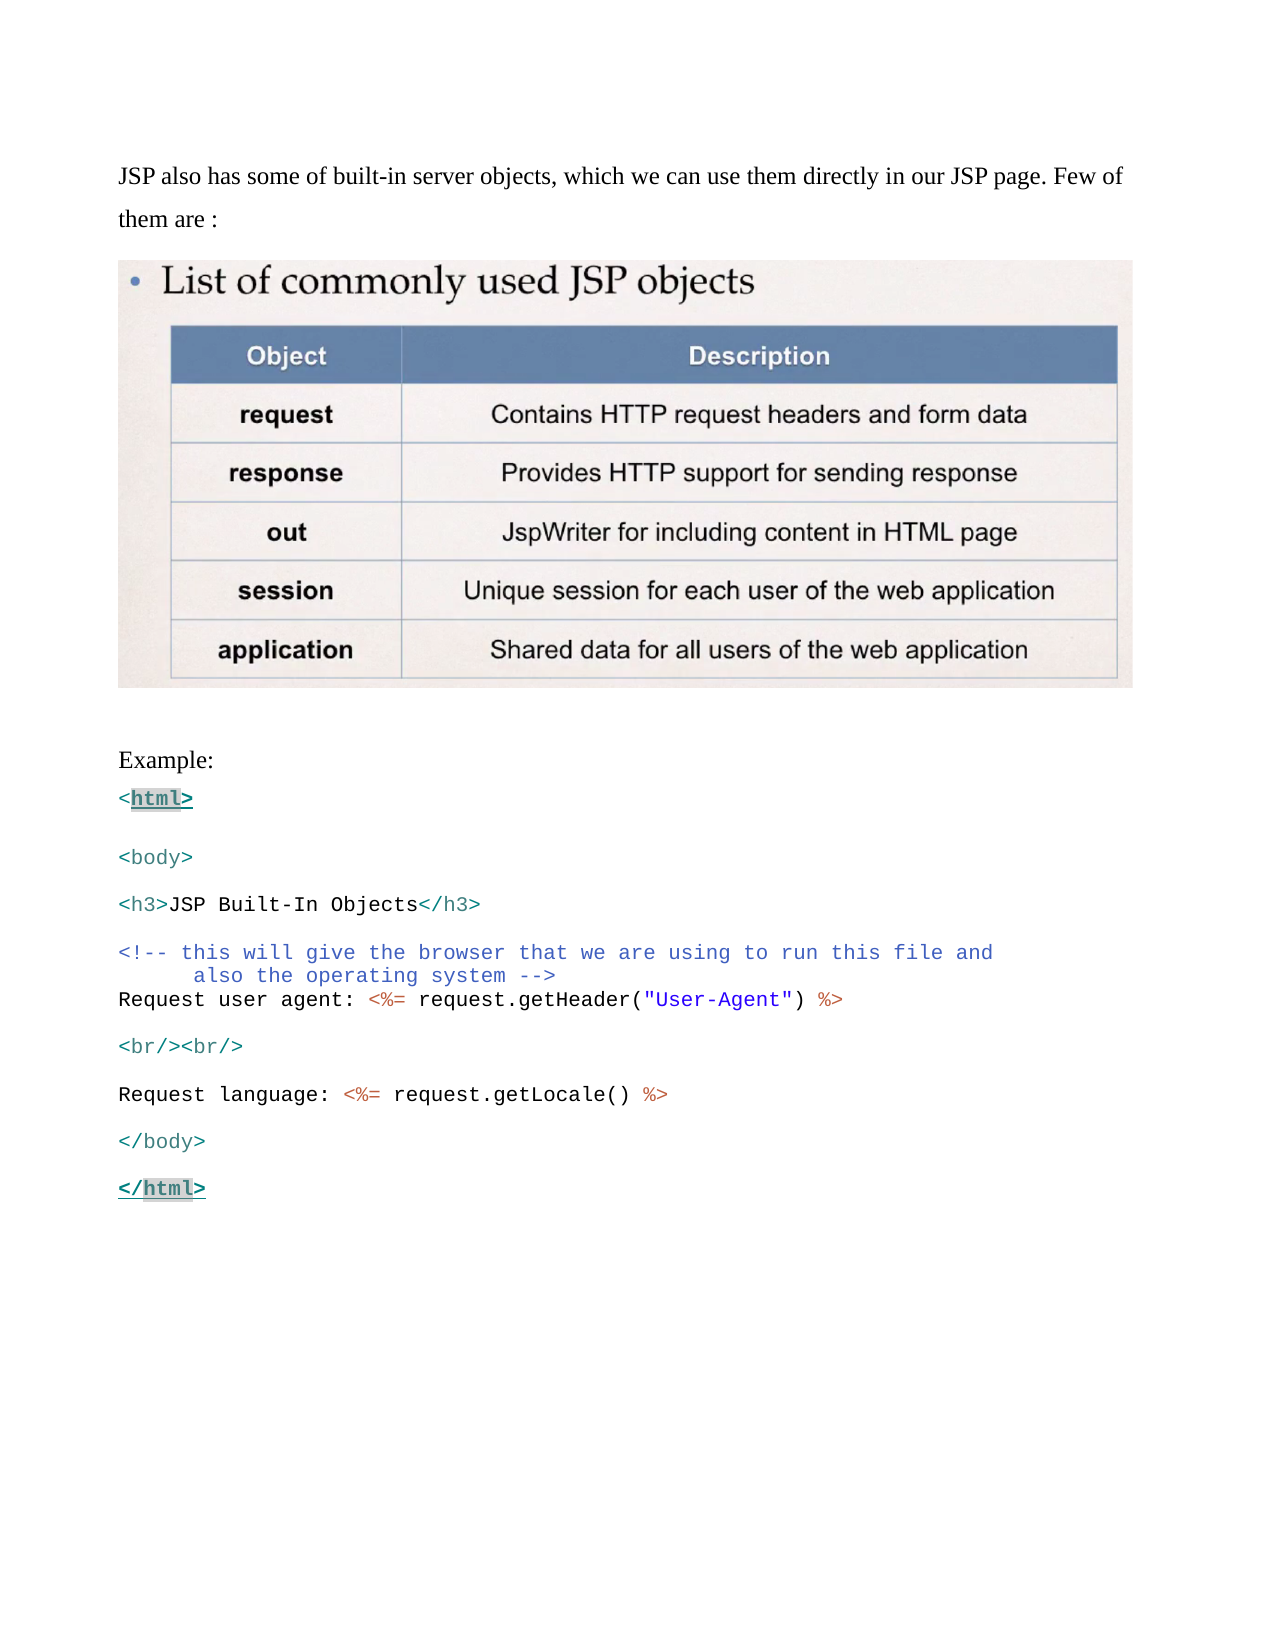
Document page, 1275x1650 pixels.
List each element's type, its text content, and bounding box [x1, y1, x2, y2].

text JSP also has some of built-in server objects, which we can use them directly in our JSP page. Few of them are : [118, 161, 1157, 233]
text <!-- this will give the browser that we are using to run this file and [118, 942, 1157, 965]
text also the operating system --> [118, 965, 1157, 989]
text <h3>JSP Built-In Objects</h3> [118, 894, 1157, 918]
text <br/><br/> [118, 1036, 1157, 1060]
text Request language: <%= request.getLocale() %> [118, 1083, 1157, 1107]
text <html> [118, 788, 1157, 812]
picture [118, 260, 1133, 688]
text Example: [118, 745, 1157, 774]
text <body> [118, 847, 1157, 871]
text Request user agent: <%= request.getHeader("User-Agent") %> [118, 989, 1157, 1013]
text </html> [118, 1178, 1157, 1202]
text </body> [118, 1131, 1157, 1154]
